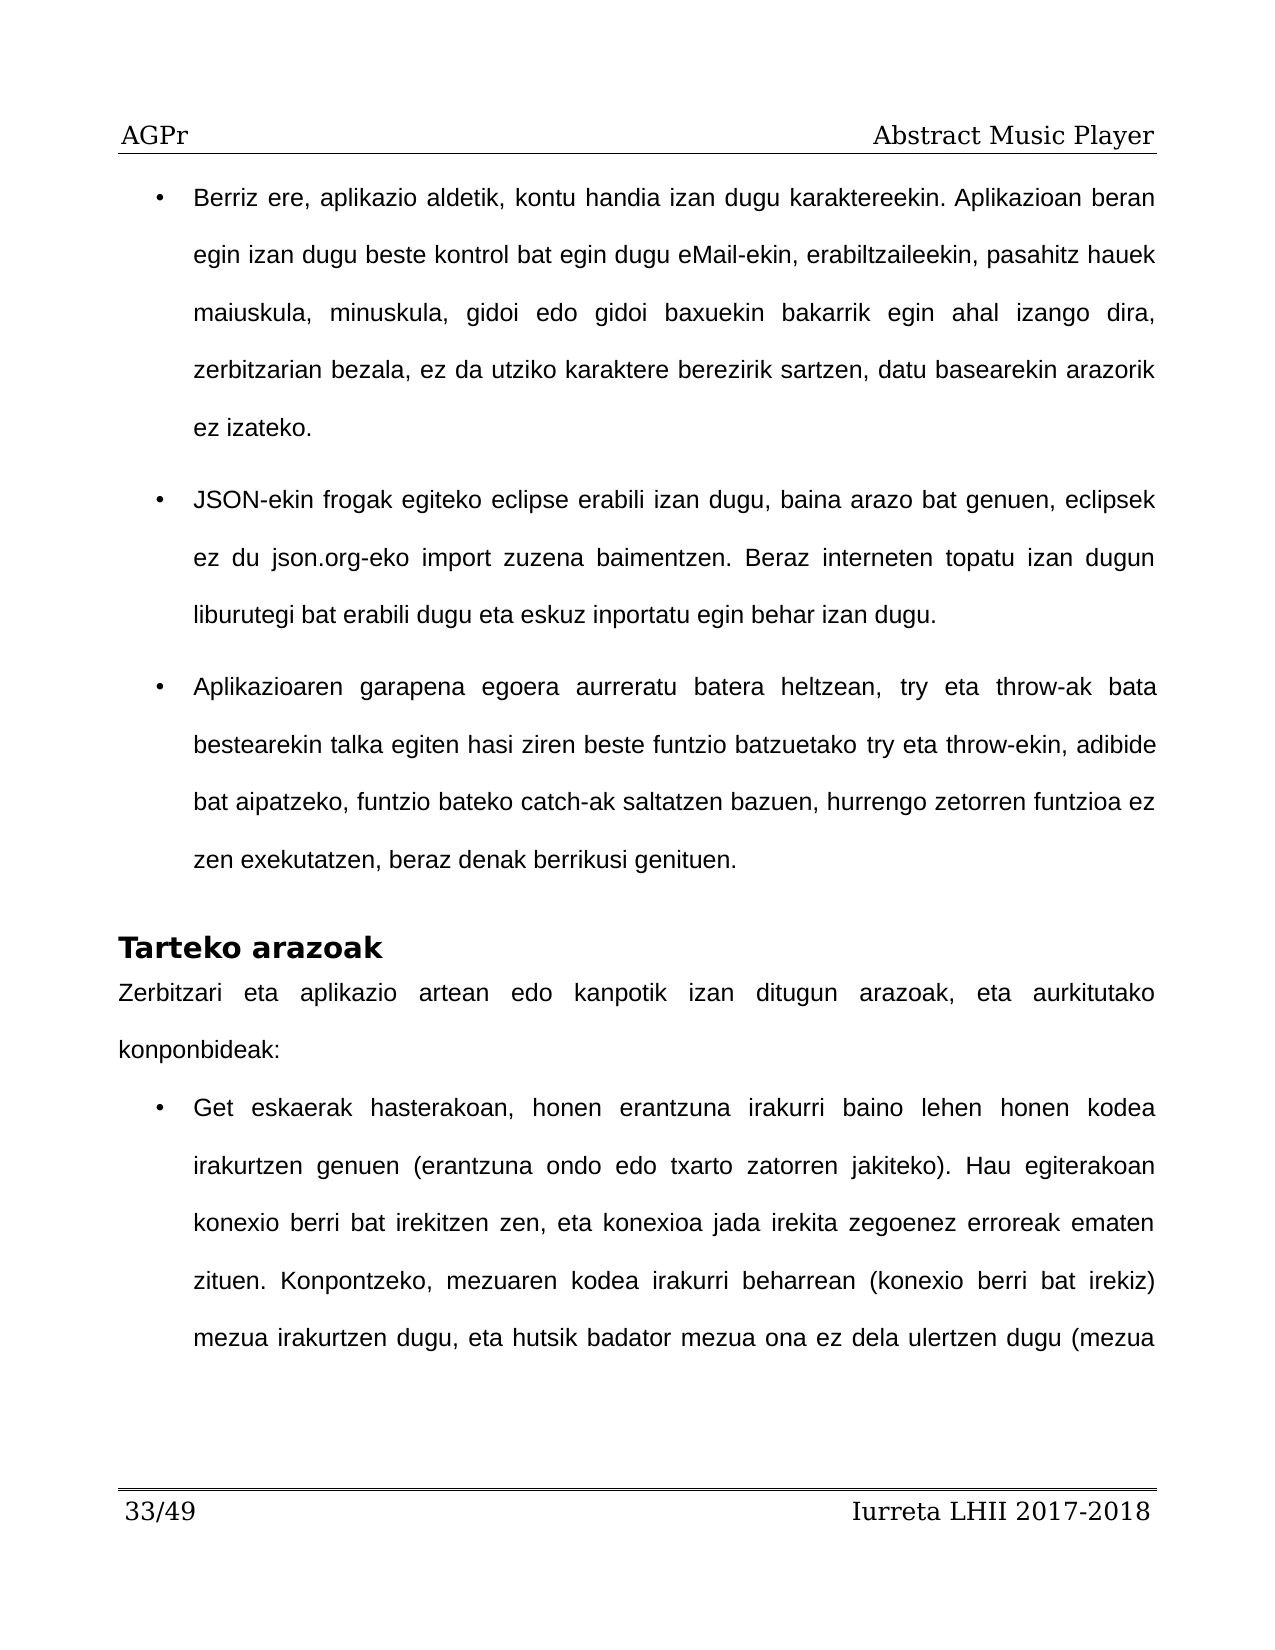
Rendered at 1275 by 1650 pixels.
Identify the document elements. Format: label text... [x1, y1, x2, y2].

list Aplikazioaren garapena egoera aurreratu batera heltzean, try eta throw-ak bata bestearekin talka egiten hasi ziren beste funtzio batzuetako try eta throw-ekin, adibide bat aipatzeko, funtzio bateko catch-ak saltatzen bazuen, hurrengo zetorren funtzioa ez zen exekutatzen, beraz denak berrikusi genituen. [156, 672, 1157, 873]
list Get eskaerak hasterakoan, honen erantzuna irakurri baino lehen honen kodea irakurtzen genuen (erantzuna ondo edo txarto zatorren jakiteko). Hau egiterakoan konexio berri bat irekitzen zen, eta konexioa jada irekita zegoenez erroreak ematen zituen. Konpontzeko, mezuaren kodea irakurri beharrean (konexio berri bat irekiz) mezua irakurtzen dugu, eta hutsik badator mezua ona ez dela ulertzen dugu (mezua [156, 1093, 1157, 1352]
text Zerbitzari eta aplikazio artean edo kanpotik izan ditugun arazoak, eta aurkitutako konponbideak: [118, 978, 1157, 1064]
list Berriz ere, aplikazio aldetik, kontu handia izan dugu karaktereekin. Aplikazioan beran egin izan dugu beste kontrol bat egin dugu eMail-ekin, erabiltzaileekin, pasahitz hauek maiuskula, minuskula, gidoi edo gidoi baxuekin bakarrik egin ahal izango dira, zerbitzarian bezala, ez da utziko karaktere berezirik sartzen, datu basearekin arazorik ez izateko. [156, 183, 1157, 442]
list JSON-ekin frogak egiteko eclipse erabili izan dugu, baina arazo bat genuen, eclipsek ez du json.org-eko import zuzena baimentzen. Beraz interneten topatu izan dugun liburutegi bat erabili dugu eta eskuz inportatu egin behar izan dugu. [156, 485, 1157, 629]
subtitle Tarteko arazoak [118, 931, 1157, 966]
